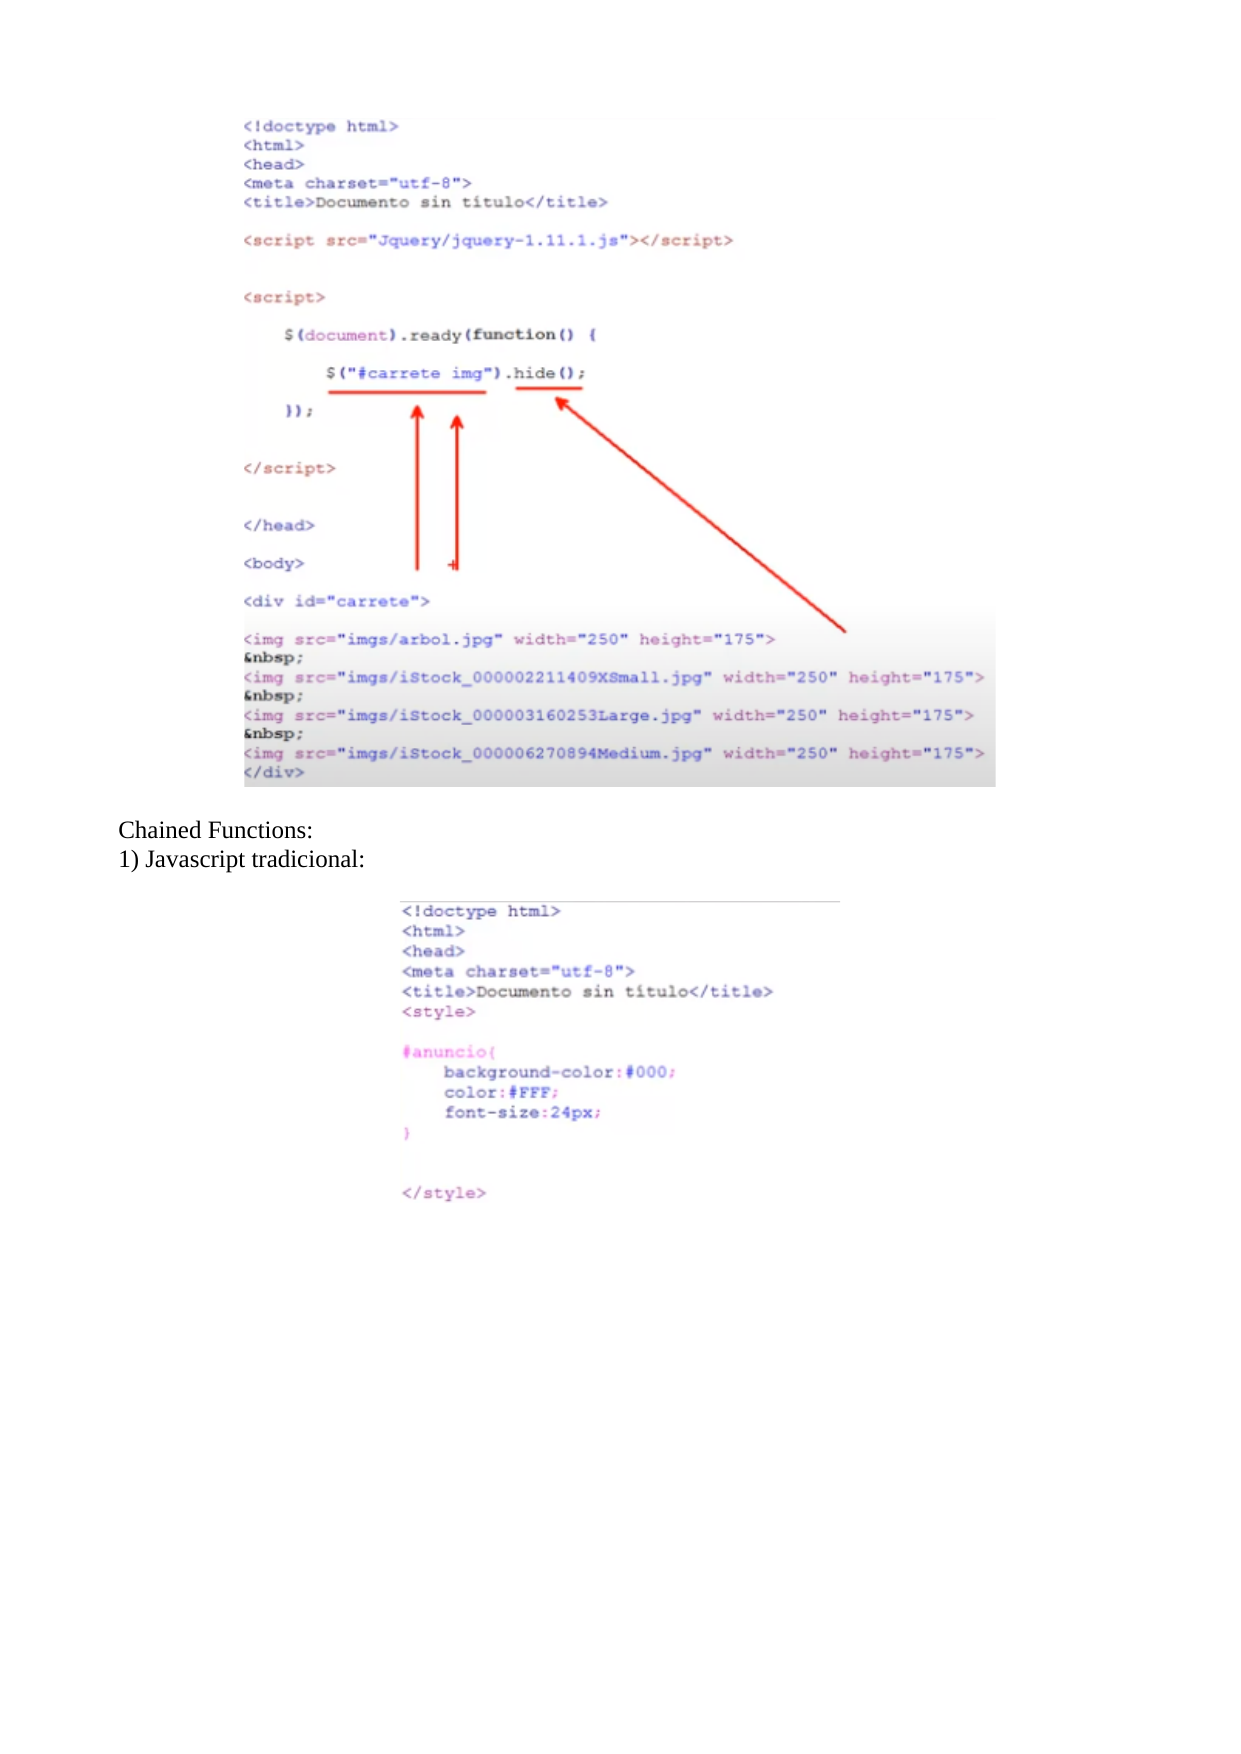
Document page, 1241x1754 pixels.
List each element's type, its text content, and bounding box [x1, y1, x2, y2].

text Chained Functions: [118, 815, 1122, 844]
text 1) Javascript tradicional: [118, 844, 1122, 873]
picture [399, 901, 841, 1203]
picture [244, 118, 996, 787]
